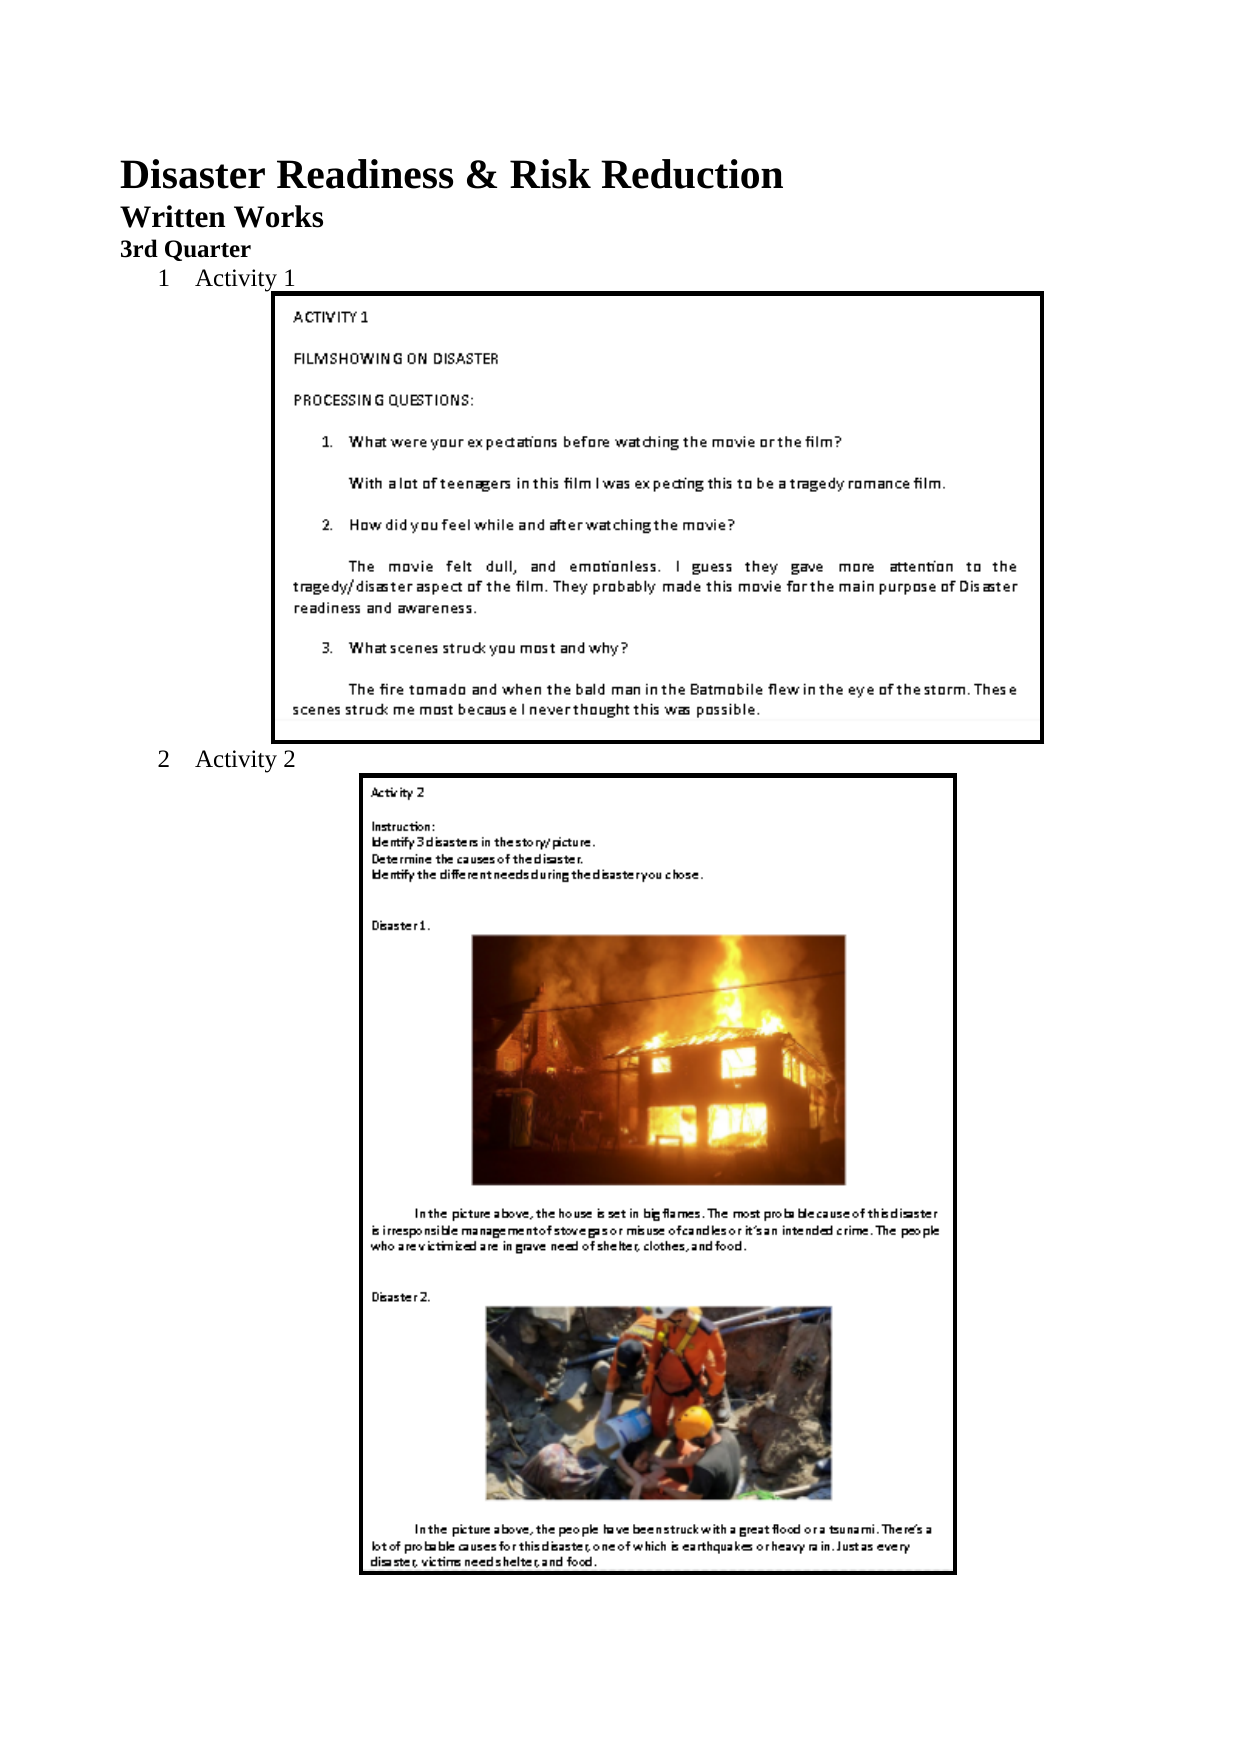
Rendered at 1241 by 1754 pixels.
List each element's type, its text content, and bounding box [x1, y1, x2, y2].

text 3rd Quarter [120, 234, 1120, 263]
text Disaster Readiness & Risk Reduction [120, 150, 1120, 198]
picture [275, 296, 1040, 740]
list Activity 1 [157, 263, 1120, 291]
text Written Works [120, 198, 1120, 234]
picture [363, 778, 953, 1571]
list Activity 2 [157, 744, 1120, 773]
